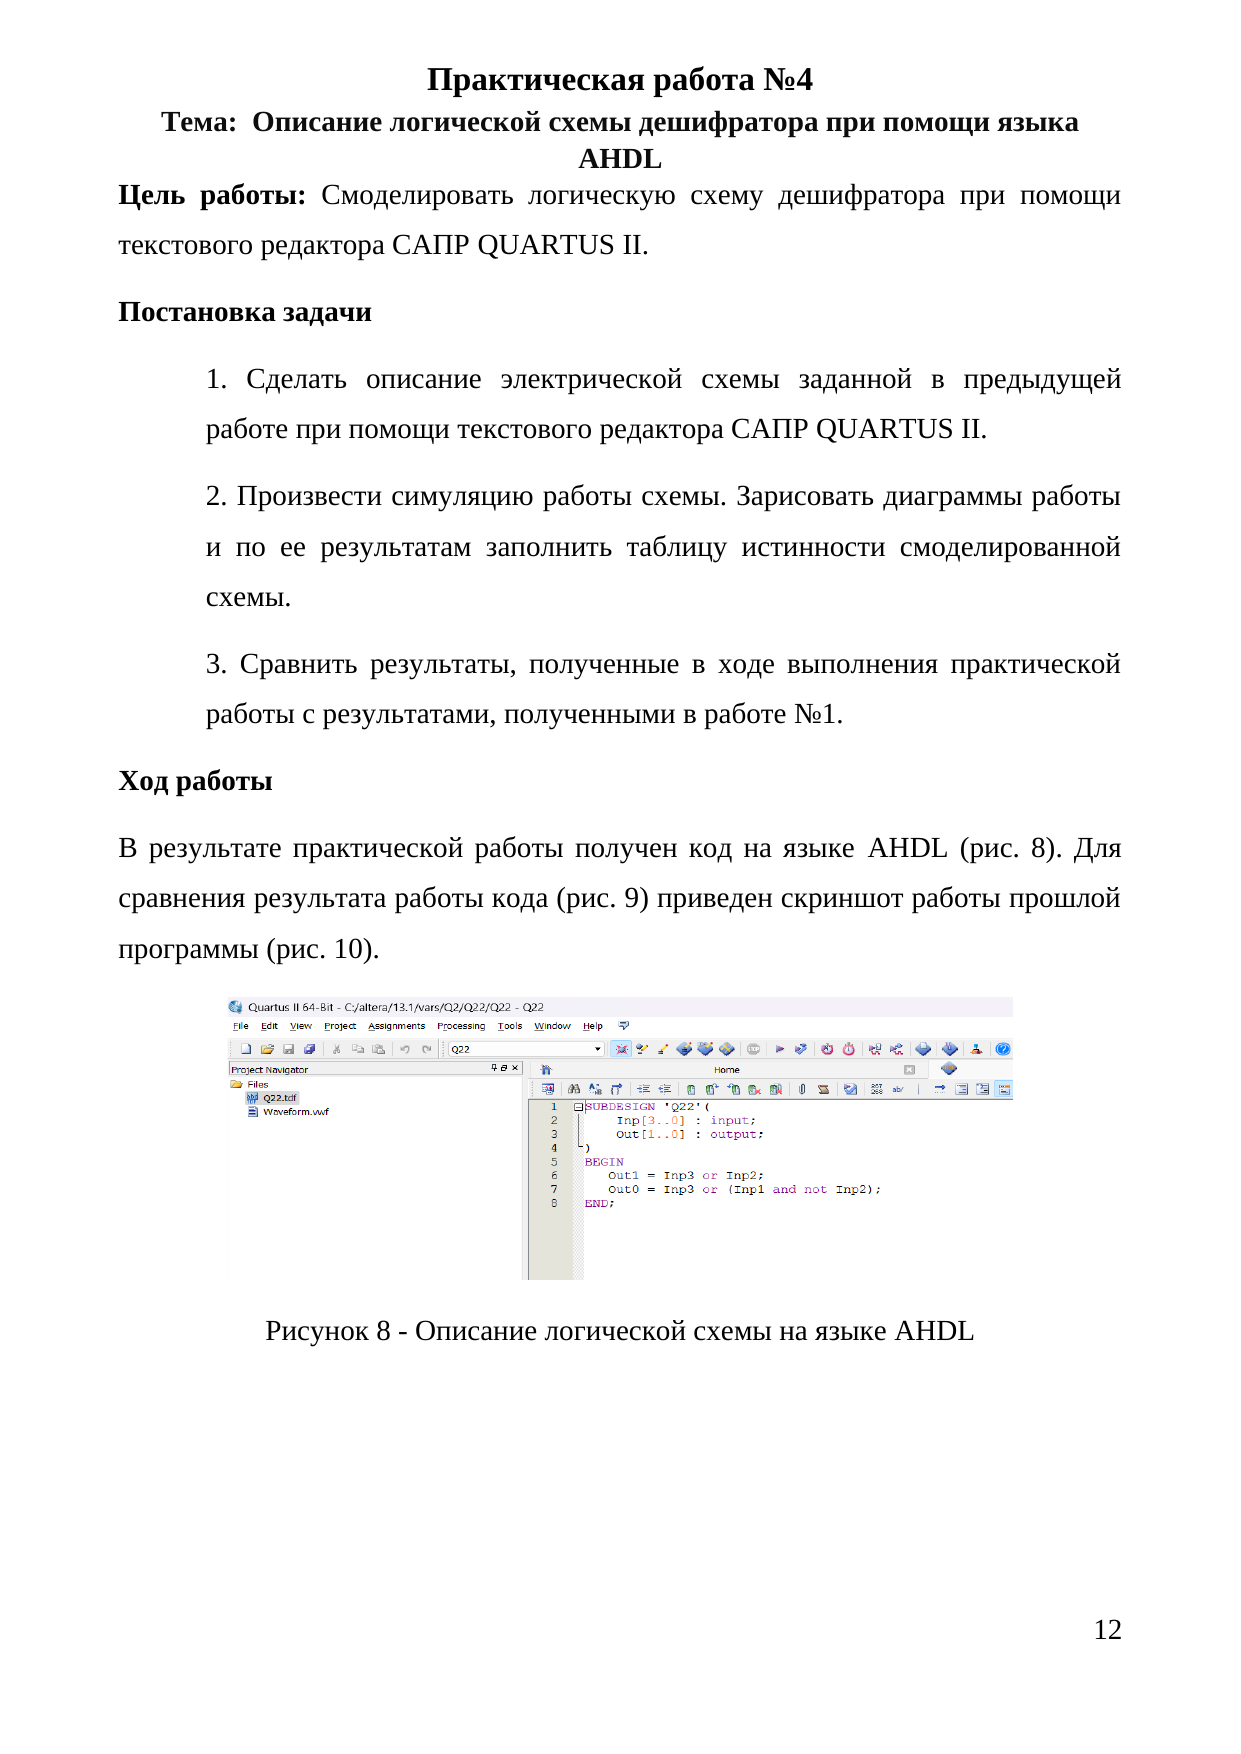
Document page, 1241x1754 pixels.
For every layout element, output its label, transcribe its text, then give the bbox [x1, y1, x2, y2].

subtitle Тема: Описание логической схемы дешифратора при помощи языка AHDL [118, 104, 1122, 174]
text В результате практической работы получен код на языке AHDL (рис. 8). Для сравнения результата работы кода (рис. 9) приведен скриншот работы прошлой программы (рис. 10). [118, 830, 1122, 964]
text Постановка задачи [118, 294, 1122, 328]
subtitle Практическая работа №4 [118, 59, 1122, 97]
text Цель работы: Смоделировать логическую схему дешифратора при помощи текстового редактора САПР QUARTUS II. [118, 177, 1122, 261]
text Рисунок 8 - Описание логической схемы на языке AHDL [118, 1313, 1122, 1346]
text 1. Сделать описание электрической схемы заданной в предыдущей работе при помощи текстового редактора САПР QUARTUS II. [206, 361, 1122, 445]
text Ход работы [118, 763, 1122, 797]
text 3. Сравнить результаты, полученные в ходе выполнения практической работы с результатами, полученными в работе №1. [206, 646, 1122, 730]
text 2. Произвести симуляцию работы схемы. Зарисовать диаграммы работы и по ее результатам заполнить таблицу истинности смоделированной схемы. [206, 478, 1122, 613]
picture [227, 997, 1013, 1280]
